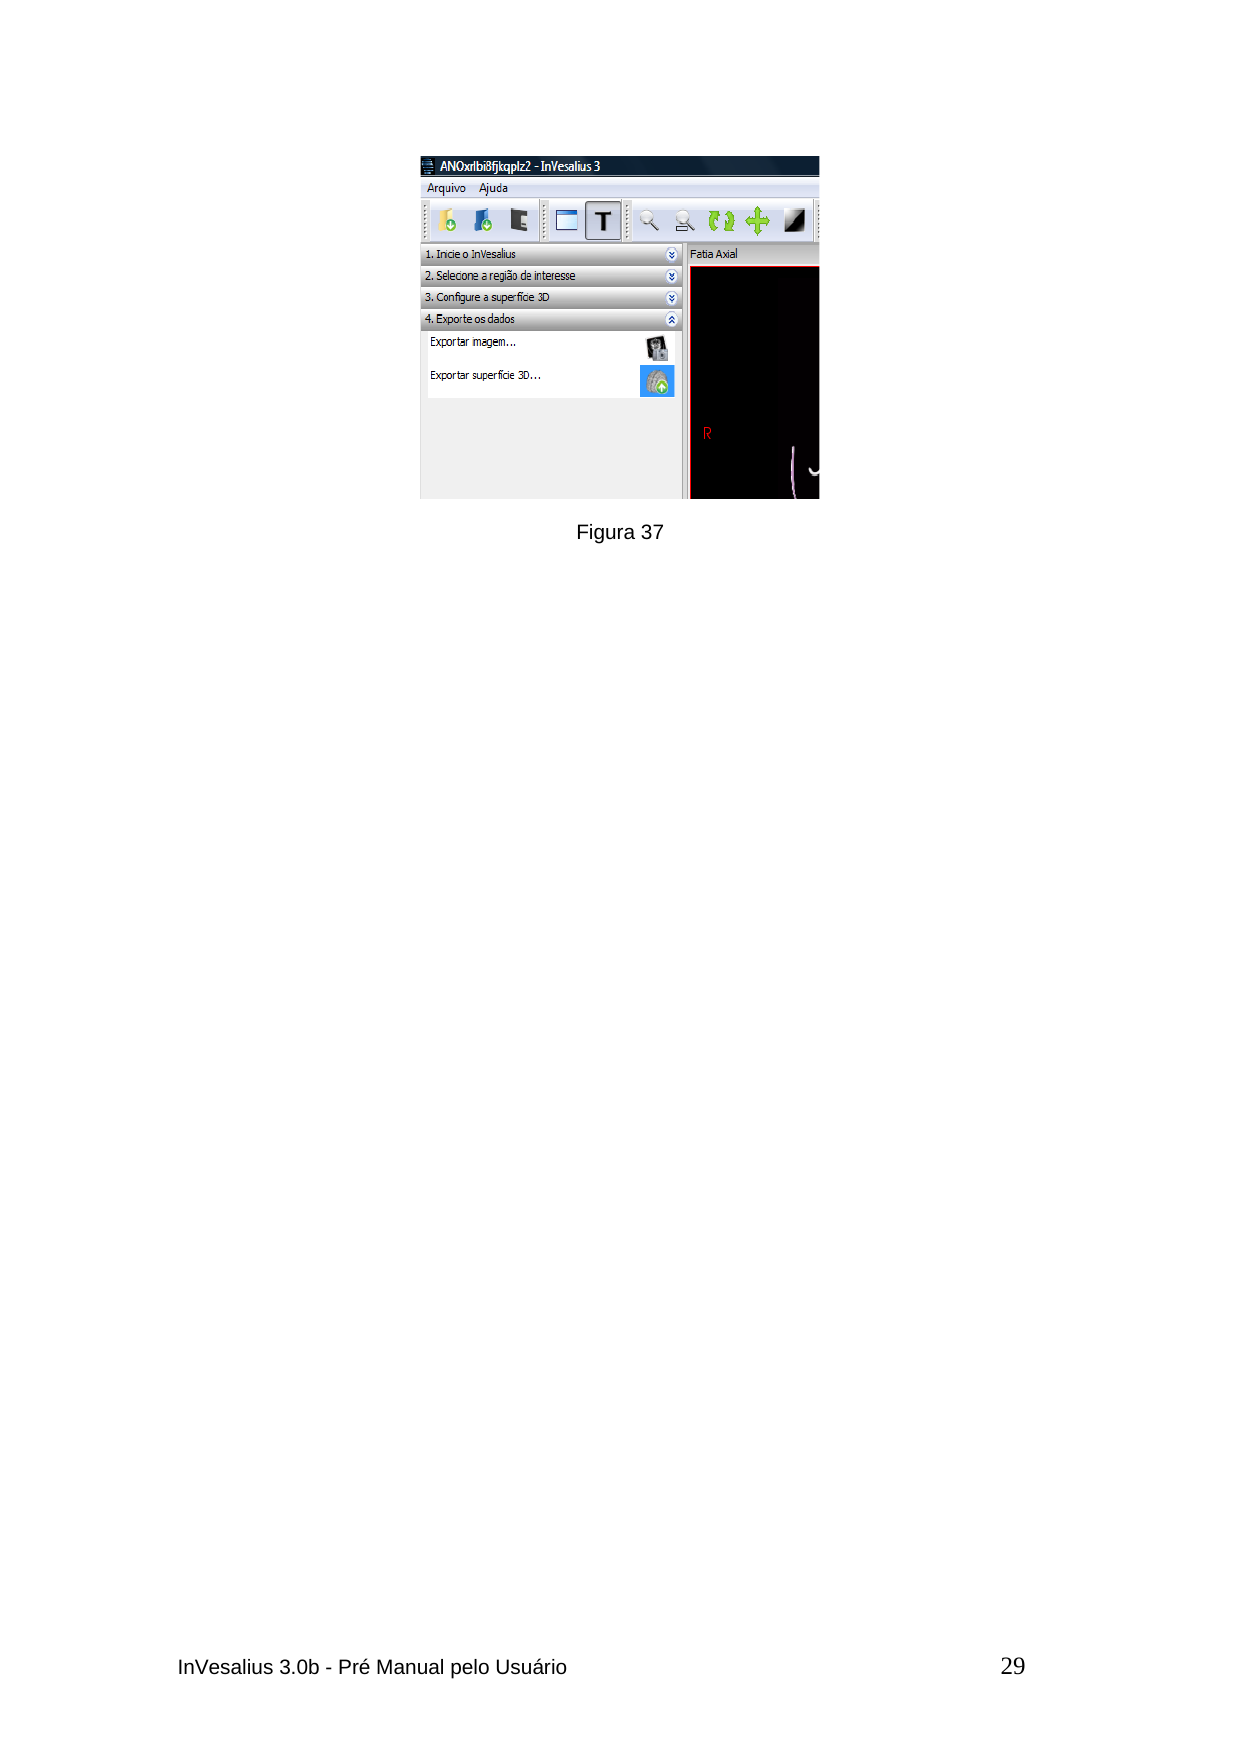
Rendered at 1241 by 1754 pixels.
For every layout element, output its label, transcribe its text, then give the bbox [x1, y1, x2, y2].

text Figura 37 [177, 519, 1063, 543]
